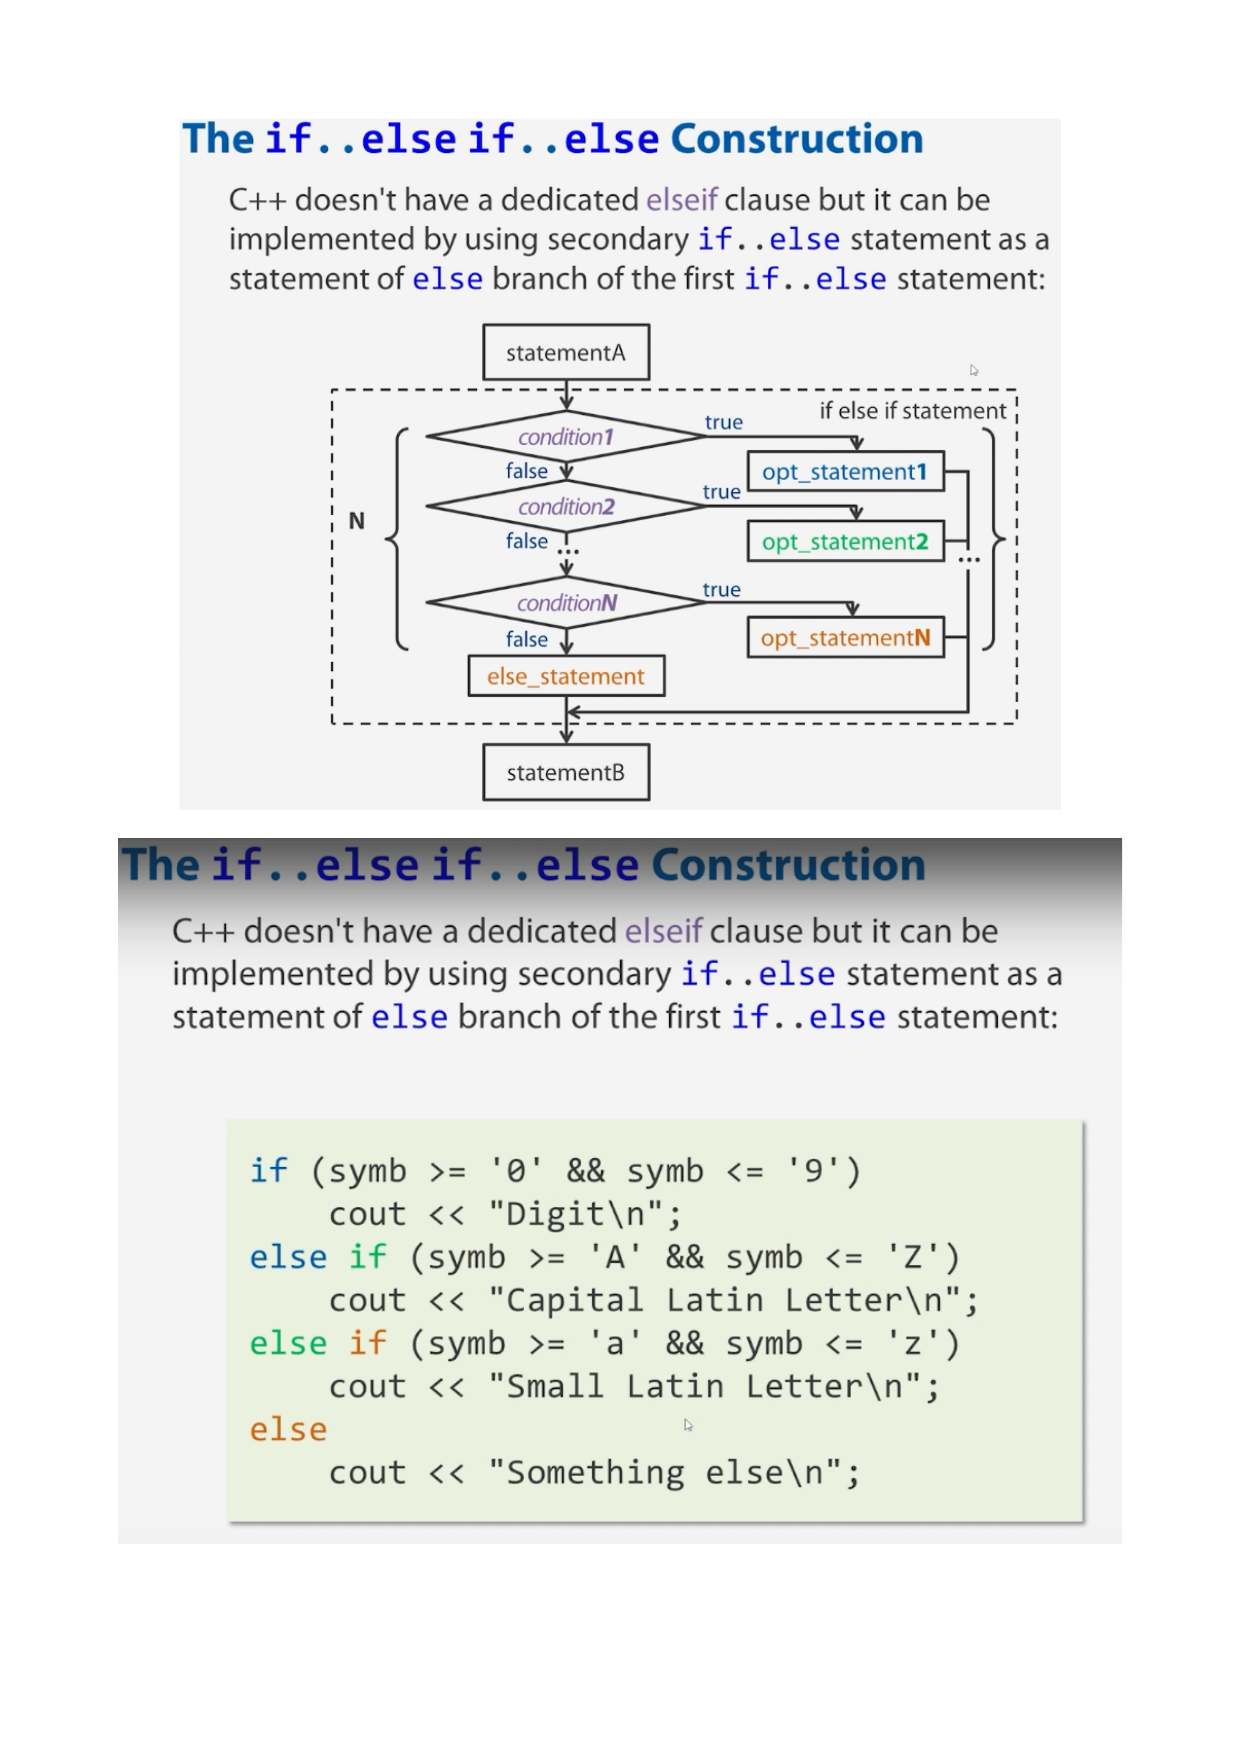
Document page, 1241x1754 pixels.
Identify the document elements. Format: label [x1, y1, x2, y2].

picture [118, 838, 1123, 1544]
picture [179, 118, 1061, 810]
